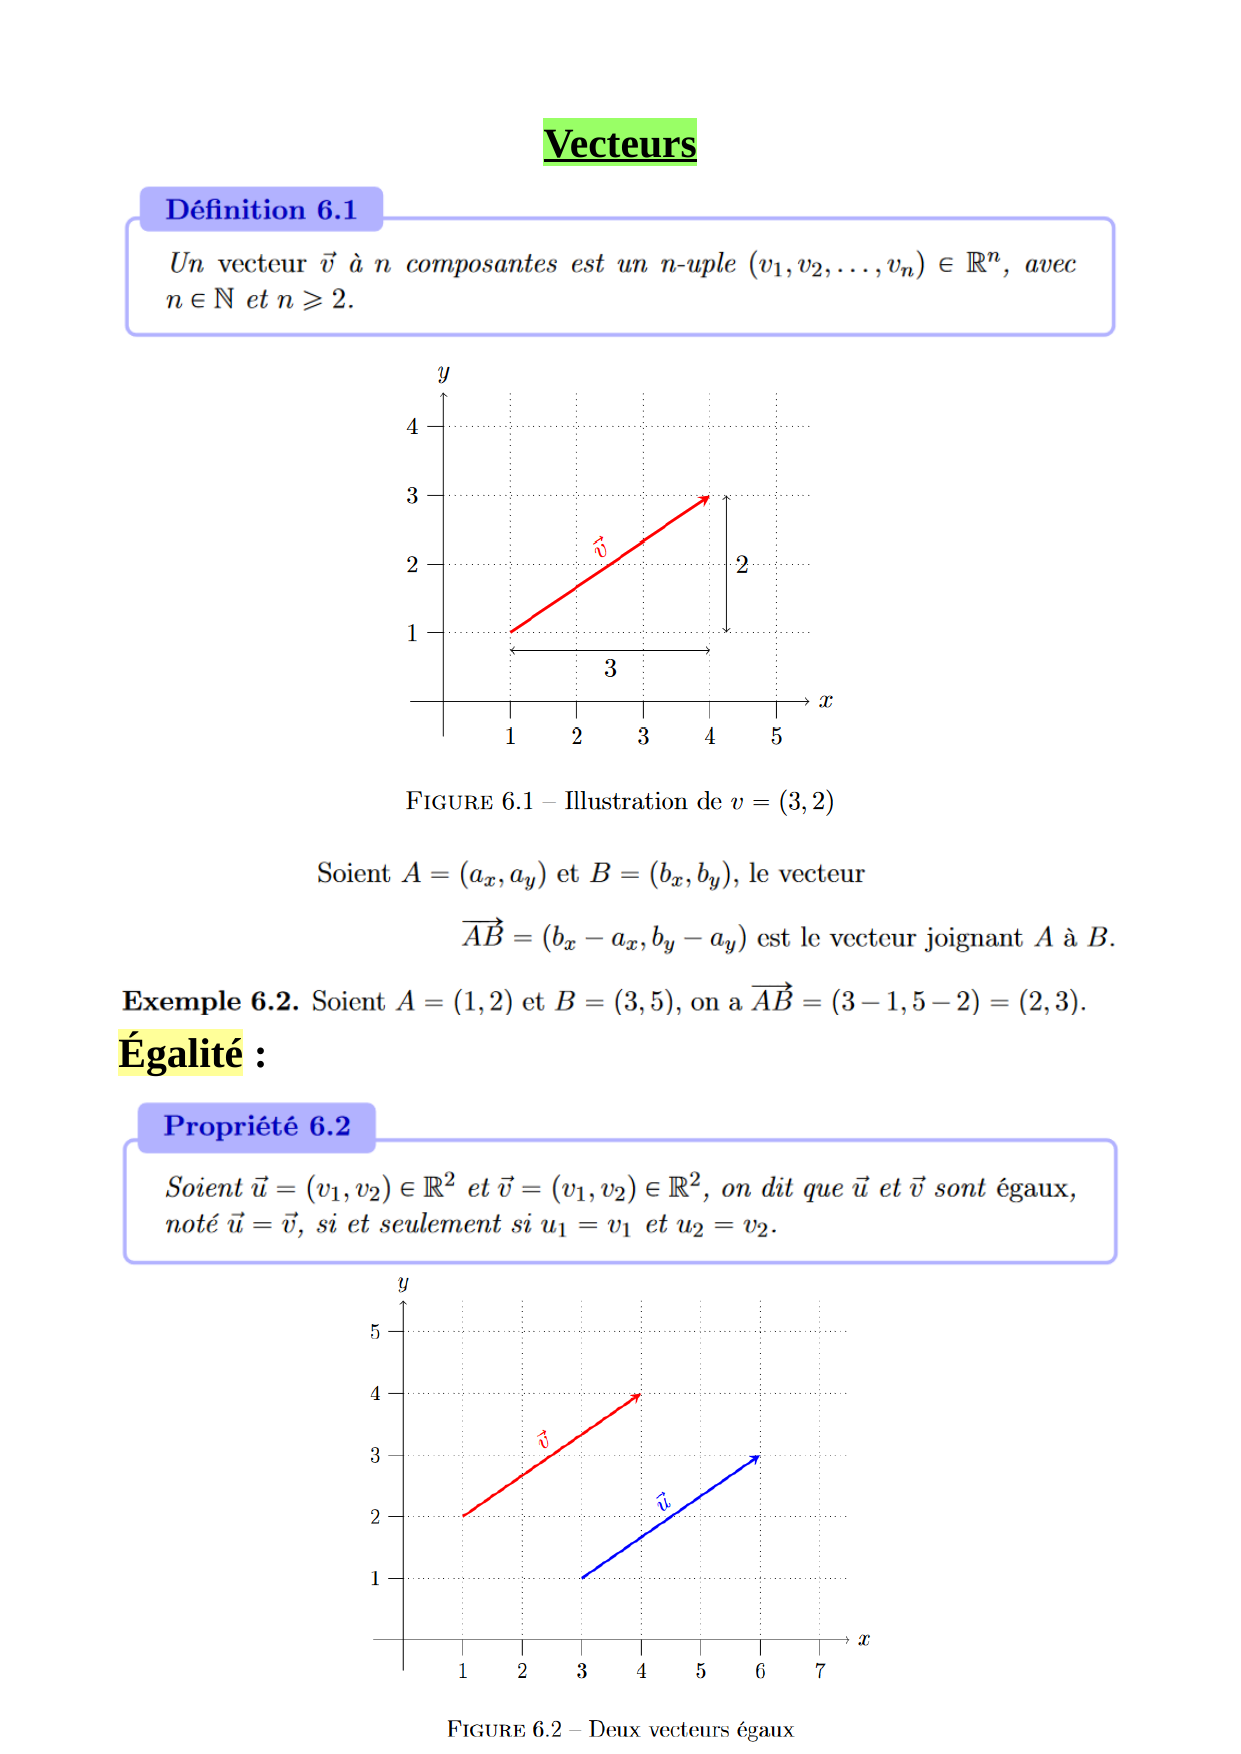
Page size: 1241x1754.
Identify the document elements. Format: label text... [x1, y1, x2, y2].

text Vecteurs [118, 118, 1122, 166]
text Égalité : [118, 1028, 1122, 1076]
